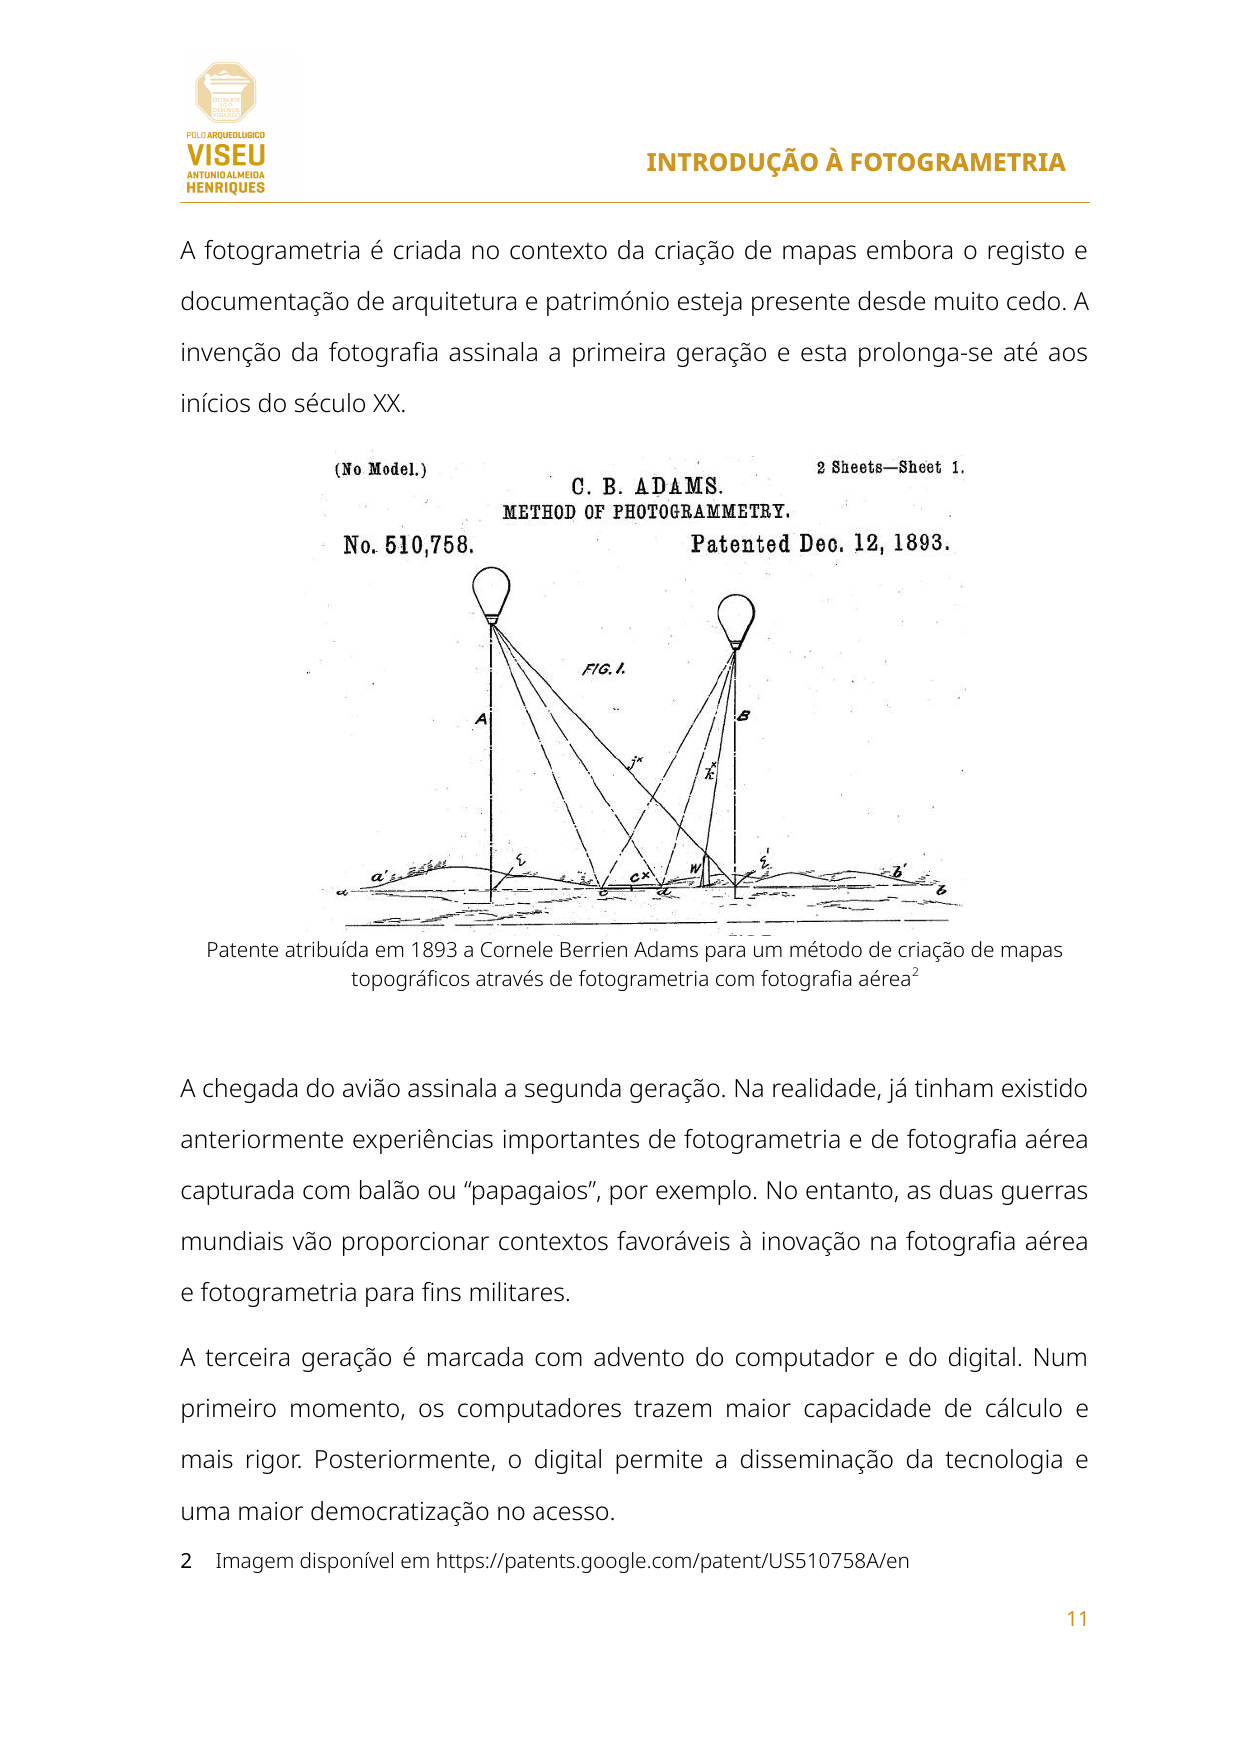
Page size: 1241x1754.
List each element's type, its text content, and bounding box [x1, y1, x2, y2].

text A fotogrametria é criada no contexto da criação de mapas embora o registo e documentação de arquitetura e património esteja presente desde muito cedo. A invenção da fotografia assinala a primeira geração e esta prolonga-se até aos inícios do século XX. [180, 232, 1090, 419]
text A chegada do avião assinala a segunda geração. Na realidade, já tinham existido anteriormente experiências importantes de fotogrametria e de fotografia aérea capturada com balão ou “papagaios”, por exemplo. No entanto, as duas guerras mundiais vão proporcionar contextos favoráveis à inovação na fotografia aérea e fotogrametria para fins militares. [180, 1070, 1090, 1308]
text Patente atribuída em 1893 a Cornele Berrien Adams para um método de criação de mapas topográficos através de fotogrametria com fotografia aérea [180, 464, 1090, 992]
picture [303, 448, 967, 936]
picture [184, 54, 300, 202]
text Imagem disponível em https://patents.google.com/patent/US510758A/en [180, 1547, 1090, 1575]
text A terceira geração é marcada com advento do computador e do digital. Num primeiro momento, os computadores trazem maior capacidade de cálculo e mais rigor. Posteriormente, o digital permite a disseminação da tecnologia e uma maior democratização no acesso. [180, 1340, 1090, 1527]
